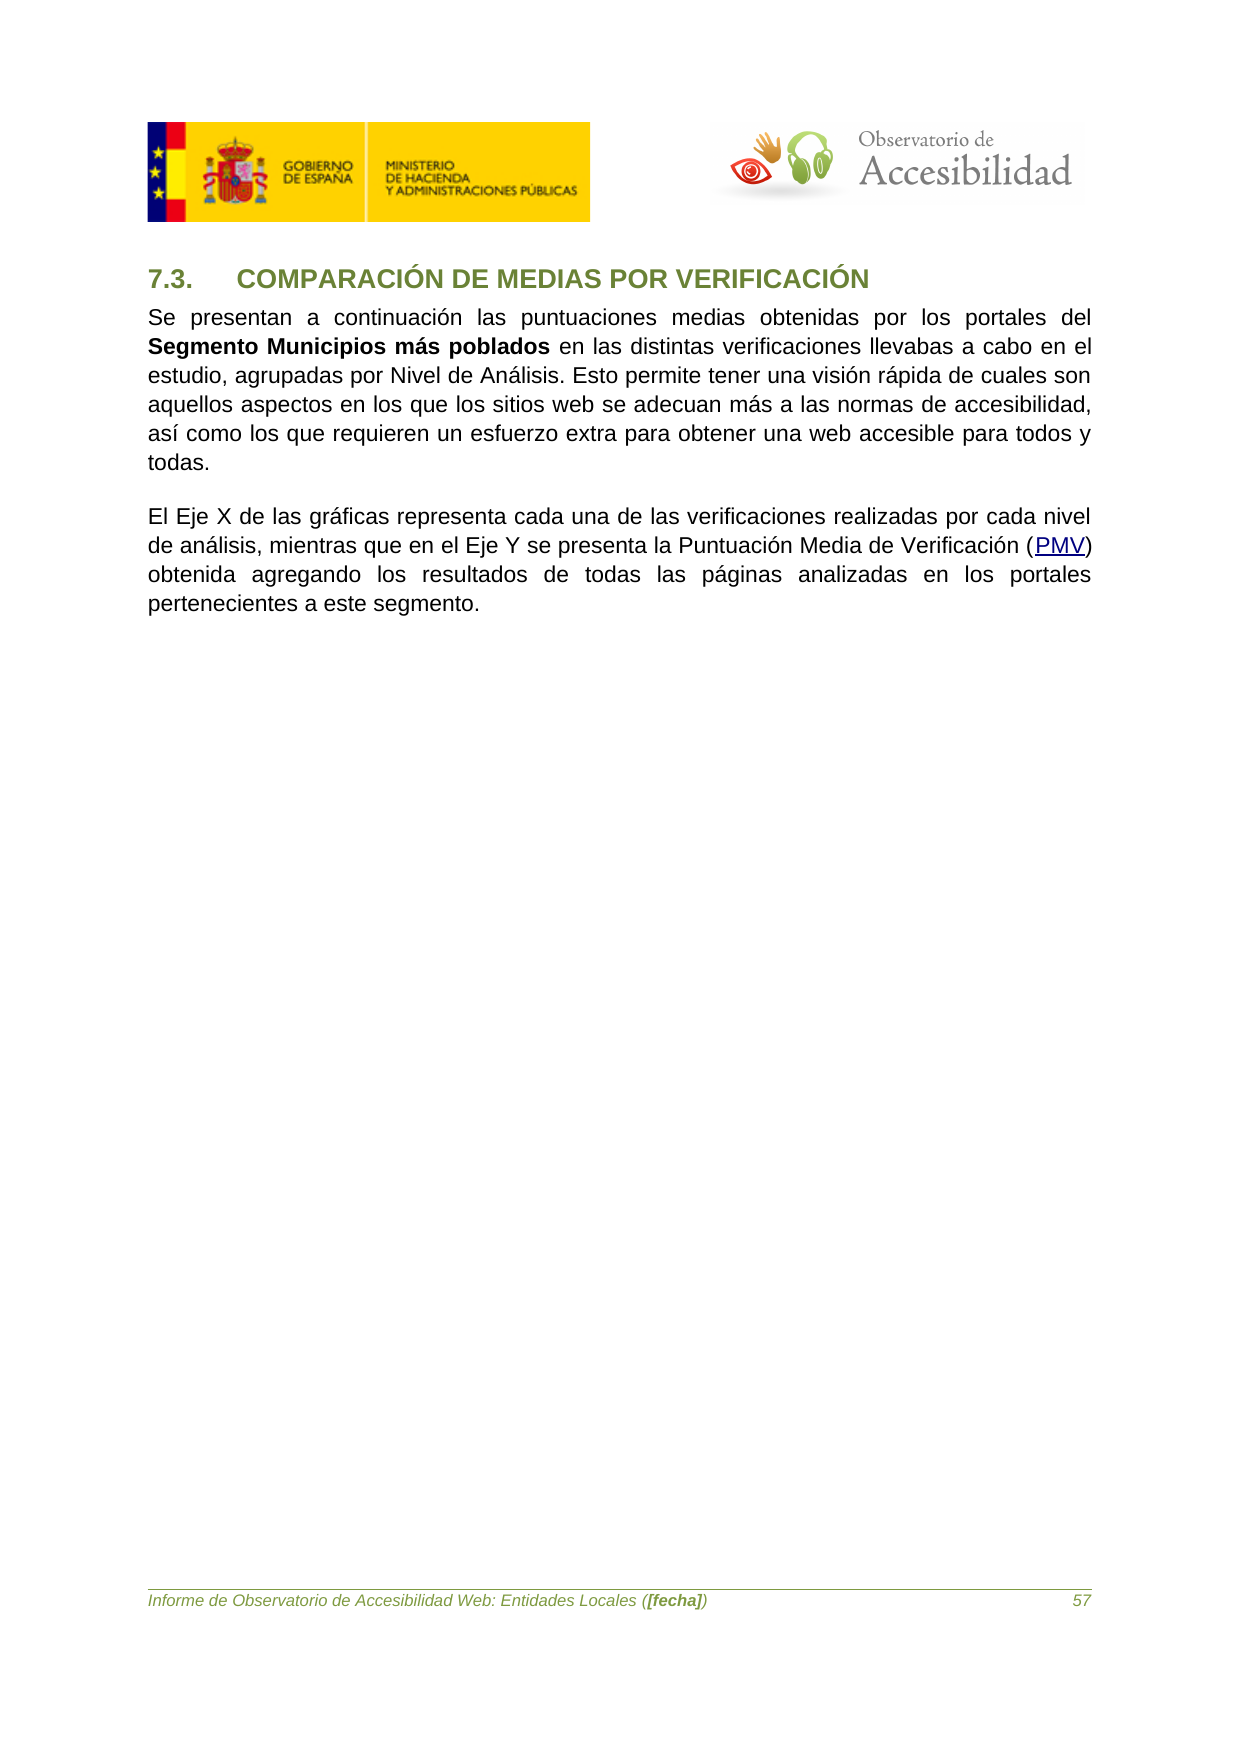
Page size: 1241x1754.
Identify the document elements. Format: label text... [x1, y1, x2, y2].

list Comparación de medias por verificación [148, 263, 1092, 294]
picture [147, 122, 591, 222]
text Se presentan a continuación las puntuaciones medias obtenidas por los portales del Segmento Municipios más poblados en las distintas verificaciones llevabas a cabo en el estudio, agrupadas por Nivel de Análisis. Esto permite tener una visión rápida de cuales son aquellos aspectos en los que los sitios web se adecuan más a las normas de accesibilidad, así como los que requieren un esfuerzo extra para obtener una web accesible para todos y todas. [148, 304, 1092, 475]
picture [710, 122, 1086, 205]
text El Eje X de las gráficas representa cada una de las verificaciones realizadas por cada nivel de análisis, mientras que en el Eje Y se presenta la Puntuación Media de Verificación (PMV) obtenida agregando los resultados de todas las páginas analizadas en los portales pertenecientes a este segmento. [148, 503, 1092, 616]
